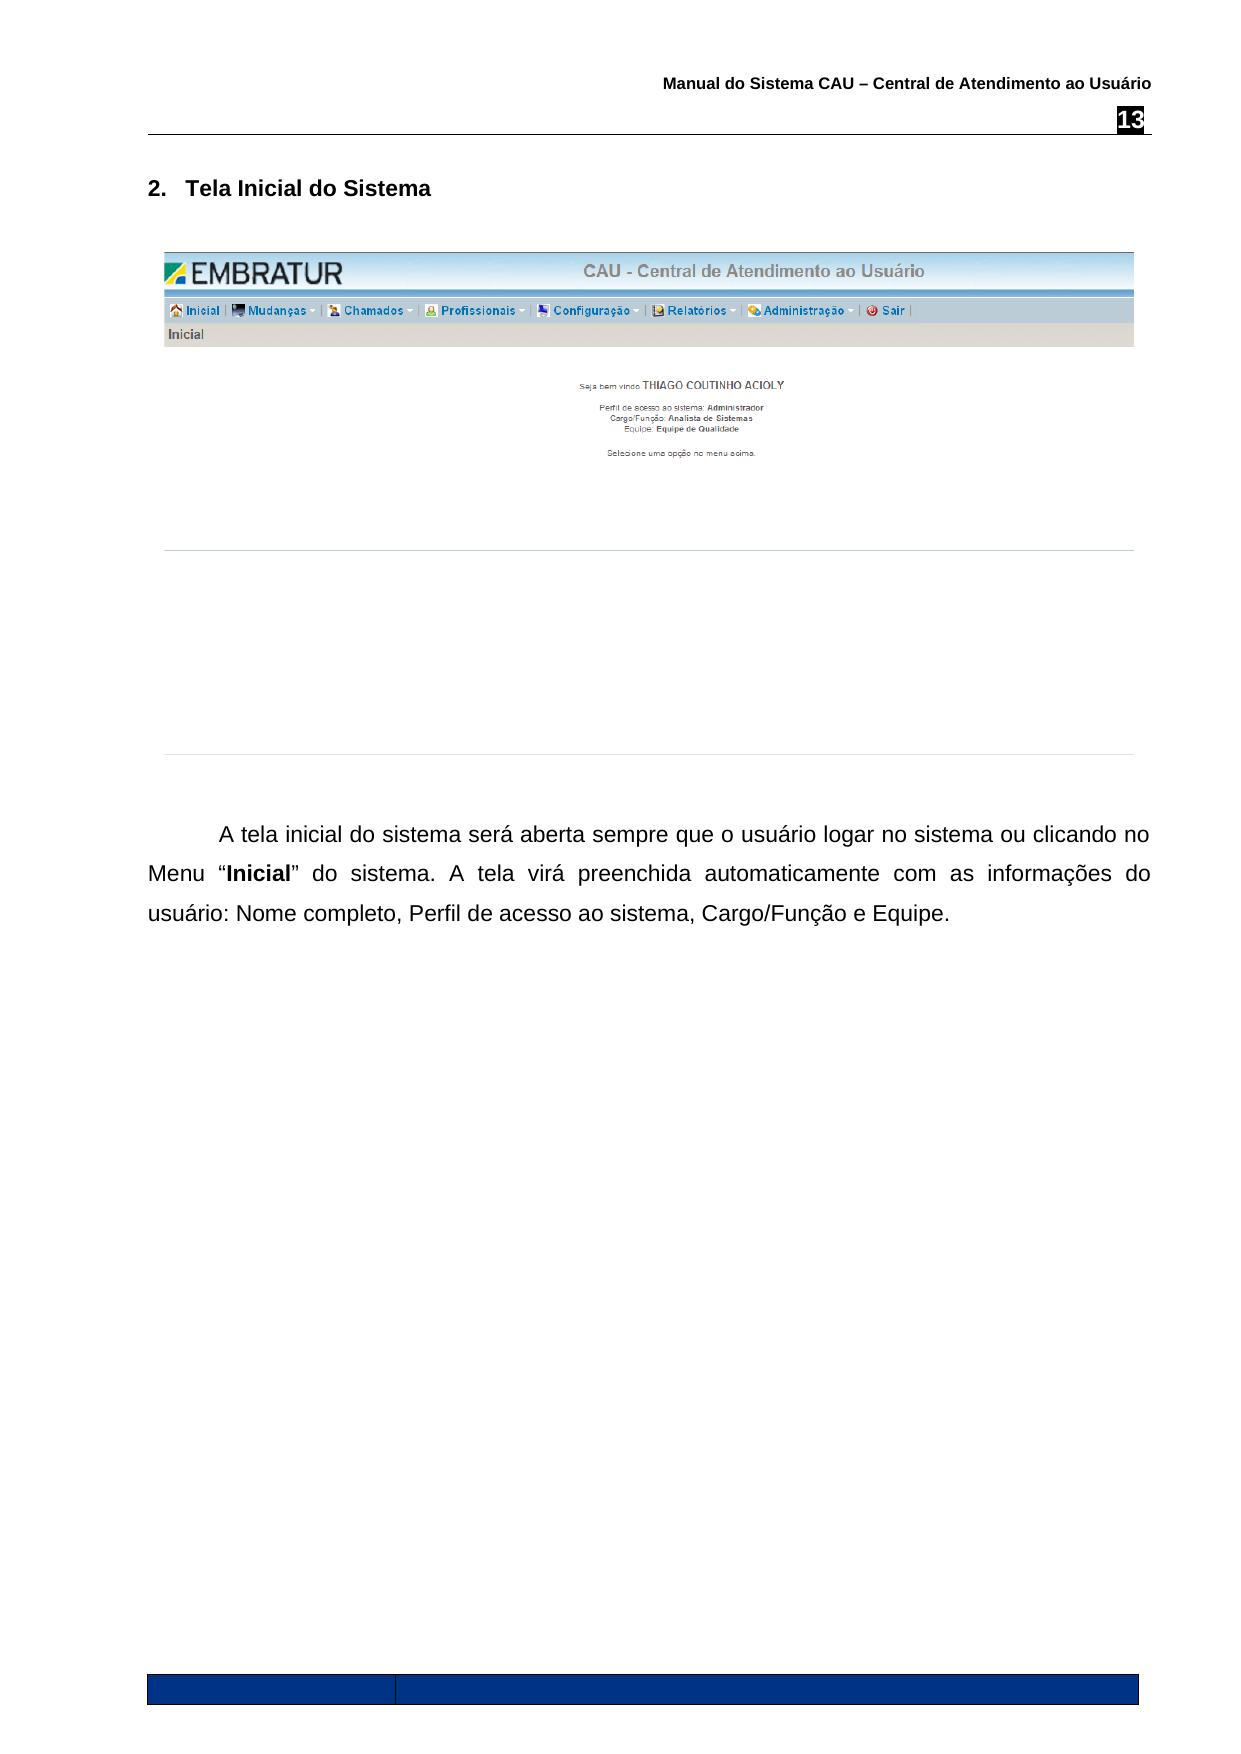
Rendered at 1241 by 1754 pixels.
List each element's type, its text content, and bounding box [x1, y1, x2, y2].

picture [164, 252, 1134, 759]
text A tela inicial do sistema será aberta sempre que o usuário logar no sistema ou clicando no Menu “Inicial” do sistema. A tela virá preenchida automaticamente com as informações do usuário: Nome completo, Perfil de acesso ao sistema, Cargo/Função e Equipe. [148, 821, 1152, 926]
subtitle Tela Inicial do Sistema [148, 175, 1152, 201]
